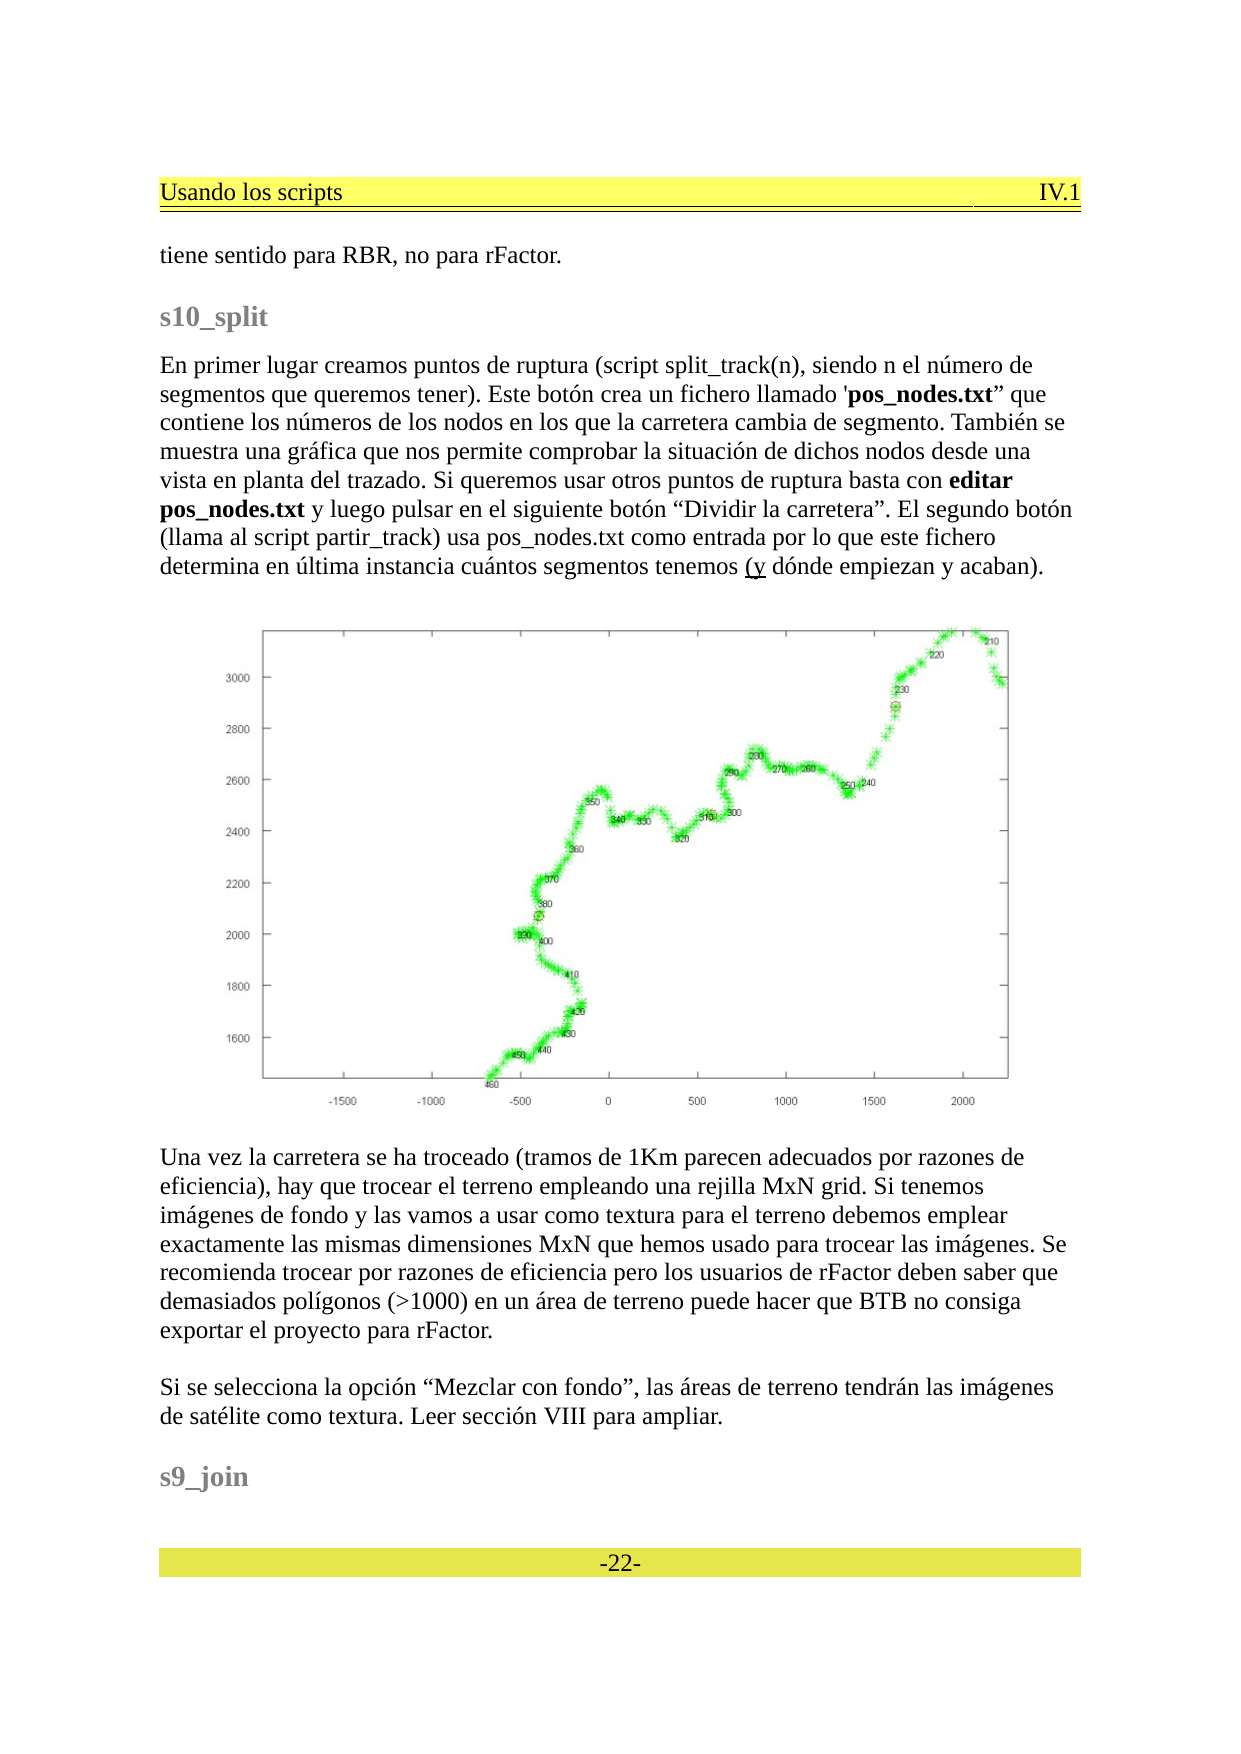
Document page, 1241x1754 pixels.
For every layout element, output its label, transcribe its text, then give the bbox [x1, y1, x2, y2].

text Si se selecciona la opción “Mezclar con fondo”, las áreas de terreno tendrán las imágenes de satélite como textura. Leer sección VIII para ampliar. [159, 1372, 1081, 1430]
text Una vez la carretera se ha troceado (tramos de 1Km parecen adecuados por razones de eficiencia), hay que trocear el terreno empleando una rejilla MxN grid. Si tenemos imágenes de fondo y las vamos a usar como textura para el terreno debemos emplear exactamente las mismas dimensiones MxN que hemos usado para trocear las imágenes. Se recomienda trocear por razones de eficiencia pero los usuarios de rFactor deben saber que demasiados polígonos (>1000) en un área de terreno puede hacer que BTB no consiga exportar el proyecto para rFactor. [159, 1142, 1081, 1344]
text En primer lugar creamos puntos de ruptura (script split_track(n), siendo n el número de segmentos que queremos tener). Este botón crea un fichero llamado 'pos_nodes.txt” que contiene los números de los nodos en los que la carretera cambia de segmento. También se muestra una gráfica que nos permite comprobar la situación de dichos nodos desde una vista en planta del trazado. Si queremos usar otros puntos de ruptura basta con editar pos_nodes.txt y luego pulsar en el siguiente botón “Dividir la carretera”. El segundo botón (llama al script partir_track) usa pos_nodes.txt como entrada por lo que este fichero determina en última instancia cuántos segmentos tenemos (y dónde empiezan y acaban). [159, 350, 1081, 580]
text tiene sentido para RBR, no para rFactor. [159, 240, 1081, 269]
subtitle s10_split [159, 299, 1081, 332]
picture [216, 610, 1025, 1113]
subtitle s9_join [159, 1459, 1081, 1493]
